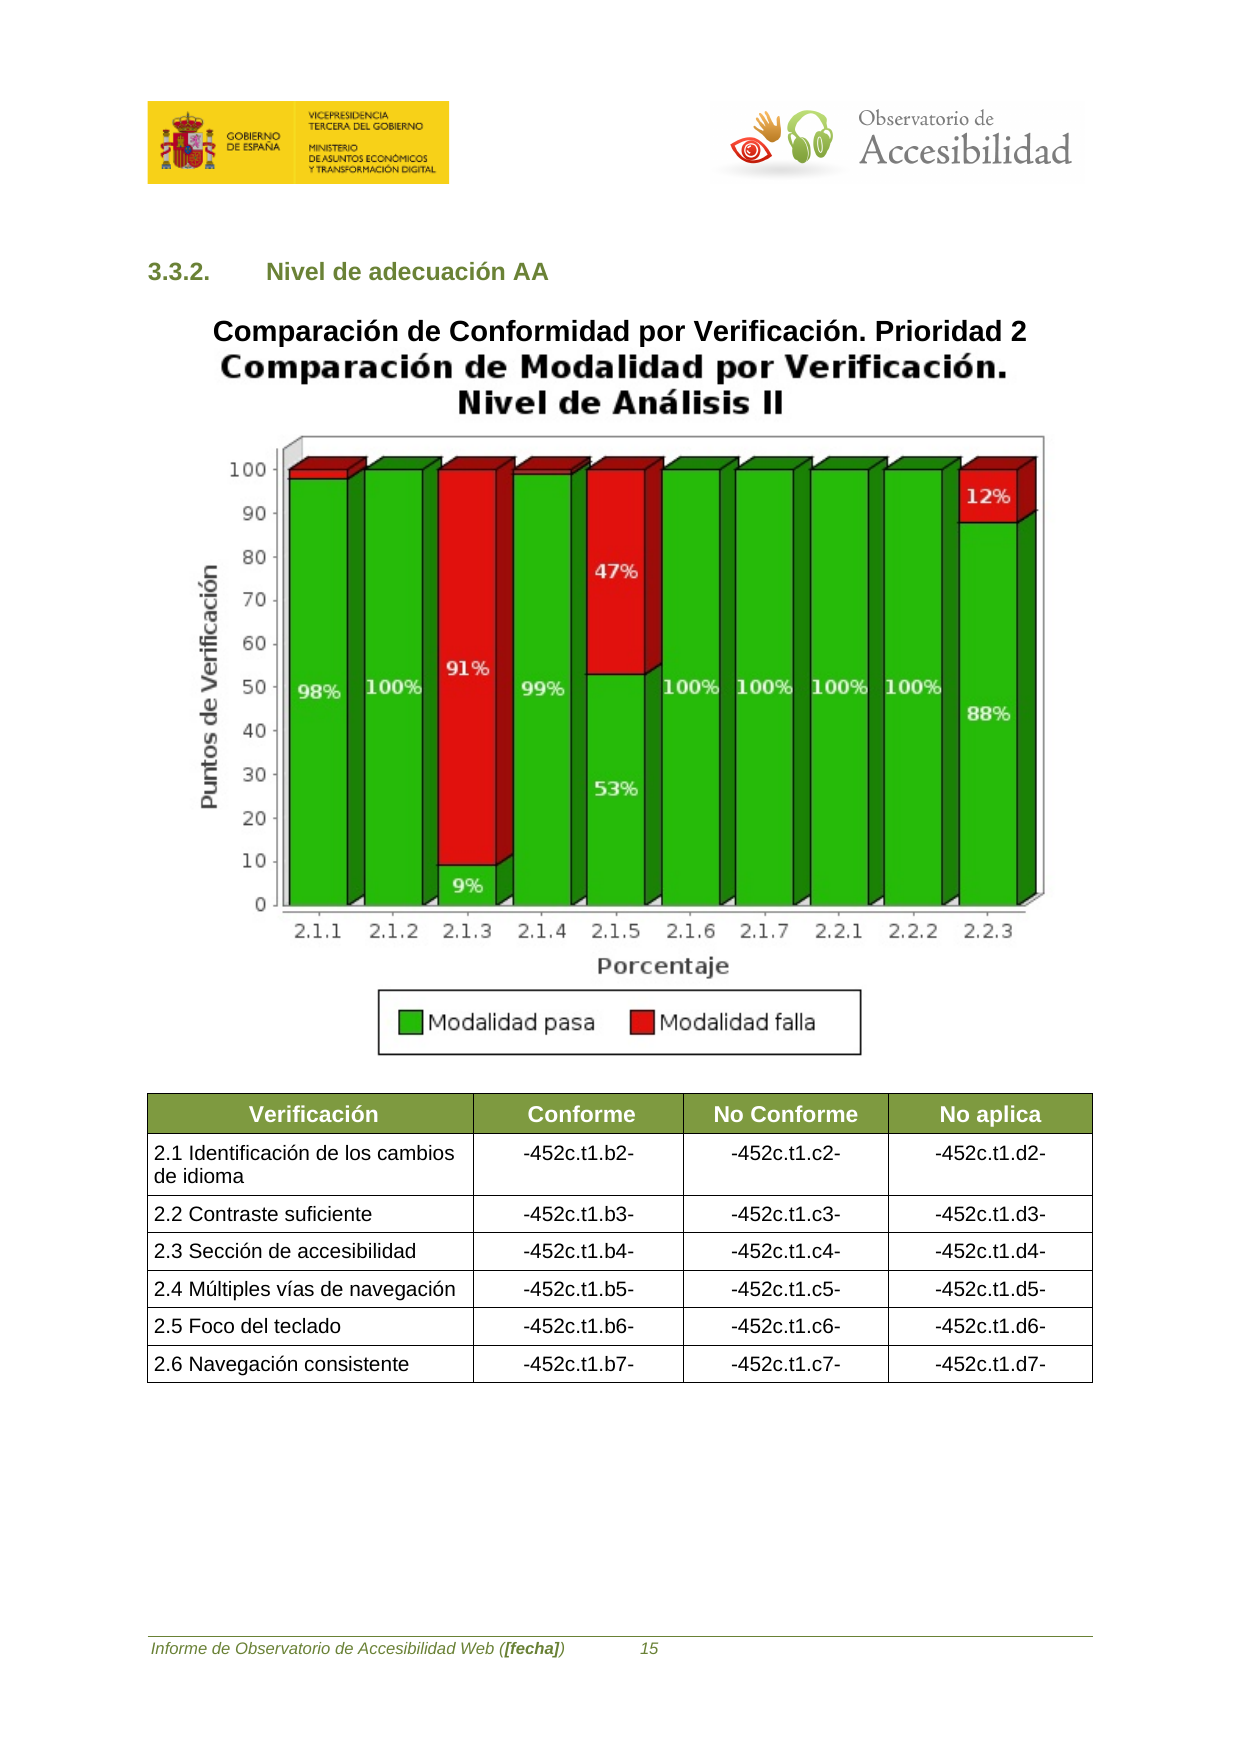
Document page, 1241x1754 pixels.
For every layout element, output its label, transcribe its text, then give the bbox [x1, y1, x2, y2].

table_cell 2.4 Múltiples vías de navegación [148, 1271, 473, 1307]
table_cell 2.1 Identificación de los cambios de idioma [148, 1134, 473, 1194]
text Comparación de Conformidad por Verificación. Prioridad 2 [148, 314, 1092, 347]
table_cell -452c.t1.b7- [474, 1346, 683, 1382]
table_cell -452c.t1.b4- [474, 1233, 683, 1269]
table_cell -452c.t1.d4- [889, 1233, 1092, 1269]
table_cell -452c.t1.c4- [684, 1233, 888, 1269]
picture [178, 347, 1062, 1057]
table_cell -452c.t1.b2- [474, 1134, 683, 1194]
table_cell -452c.t1.c3- [684, 1196, 888, 1232]
table_header Conforme [474, 1094, 683, 1133]
picture [147, 101, 450, 184]
table_cell -452c.t1.d5- [889, 1271, 1092, 1307]
table_header No aplica [889, 1094, 1092, 1133]
table_cell -452c.t1.d6- [889, 1308, 1092, 1344]
table_cell -452c.t1.c6- [684, 1308, 888, 1344]
table_cell 2.3 Sección de accesibilidad [148, 1233, 473, 1269]
table_header No Conforme [684, 1094, 888, 1133]
table_cell -452c.t1.c2- [684, 1134, 888, 1194]
table_cell -452c.t1.c5- [684, 1271, 888, 1307]
table_cell -452c.t1.b3- [474, 1196, 683, 1232]
picture [710, 101, 1086, 184]
table_cell -452c.t1.b6- [474, 1308, 683, 1344]
table_cell 2.6 Navegación consistente [148, 1346, 473, 1382]
table_cell 2.5 Foco del teclado [148, 1308, 473, 1344]
table_header Verificación [148, 1094, 473, 1133]
table_cell -452c.t1.d7- [889, 1346, 1092, 1382]
table_cell -452c.t1.c7- [684, 1346, 888, 1382]
table_cell -452c.t1.d3- [889, 1196, 1092, 1232]
table_cell -452c.t1.d2- [889, 1134, 1092, 1194]
subtitle Nivel de adecuación AA [148, 257, 1092, 286]
table_cell 2.2 Contraste suficiente [148, 1196, 473, 1232]
table_cell -452c.t1.b5- [474, 1271, 683, 1307]
